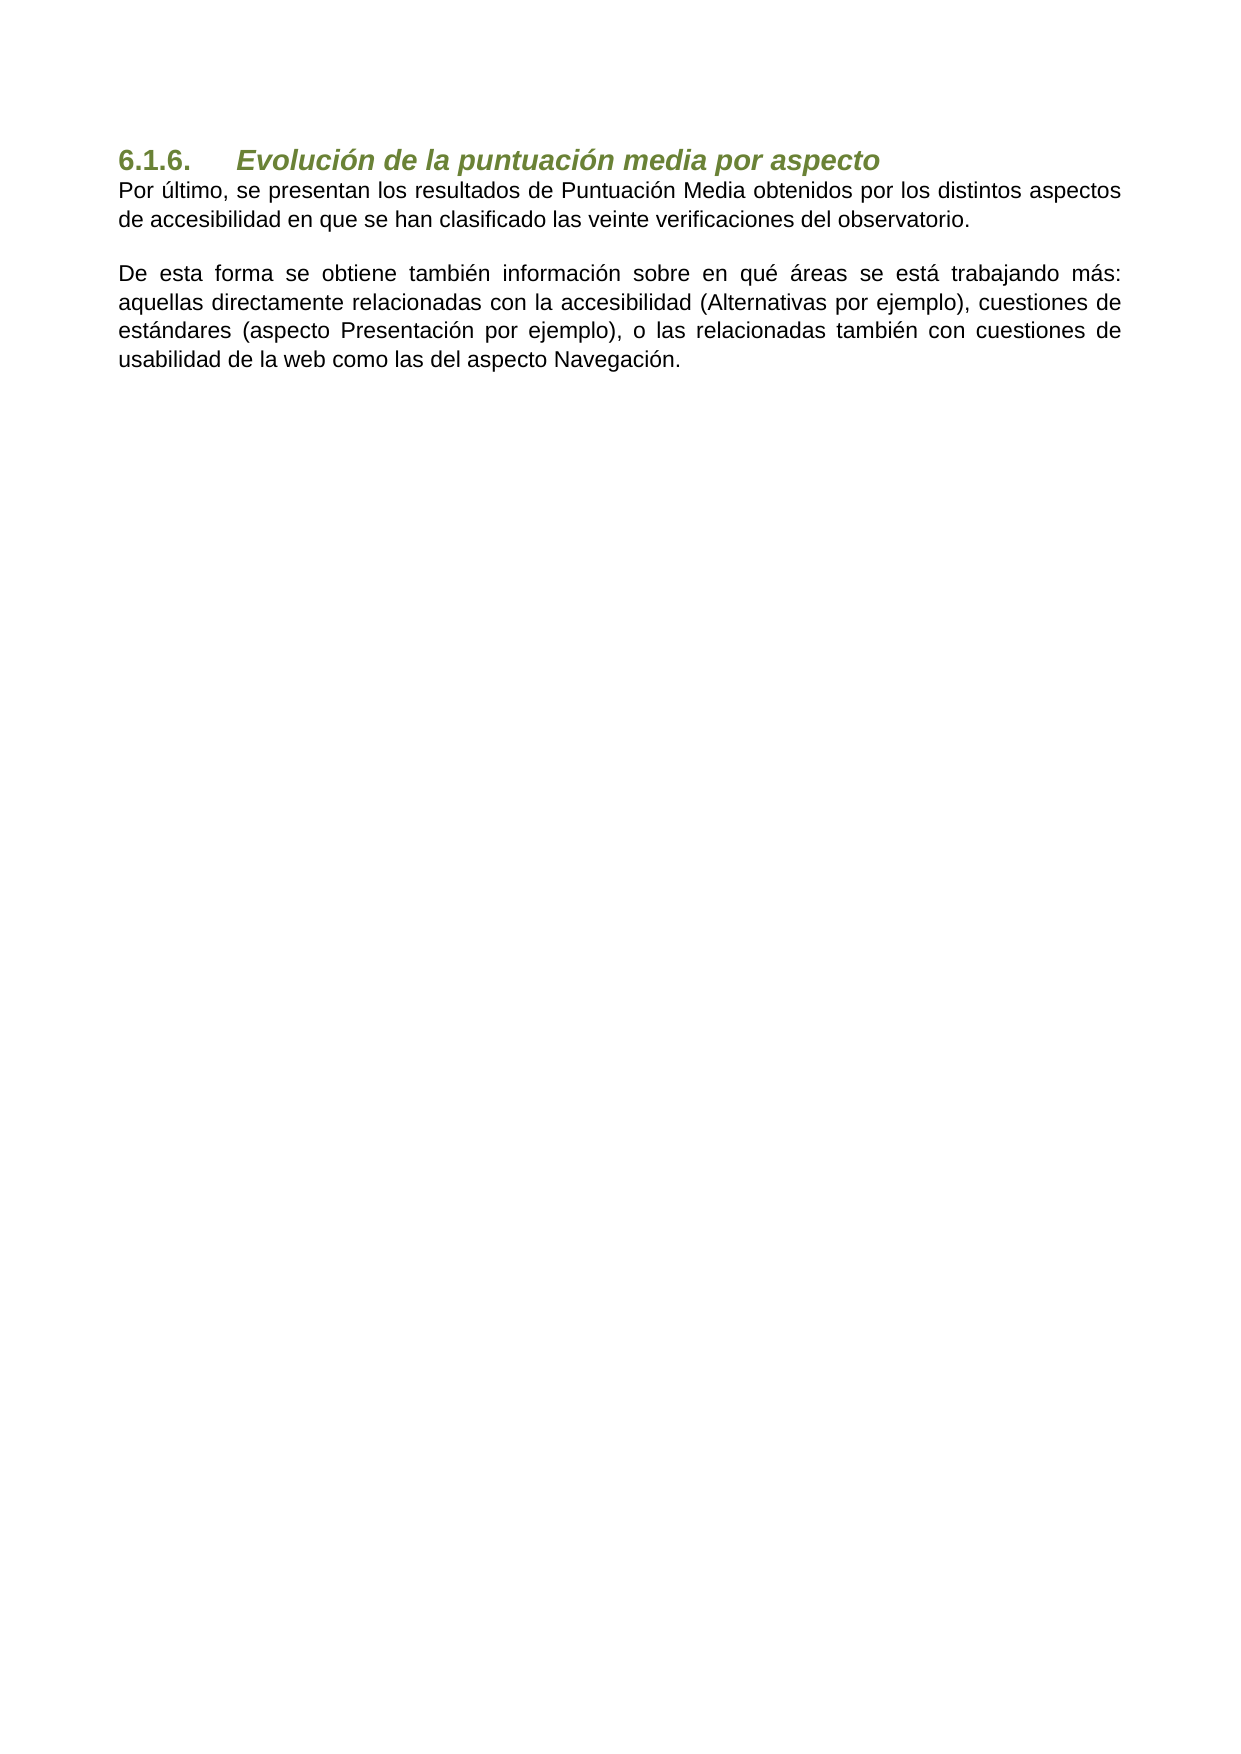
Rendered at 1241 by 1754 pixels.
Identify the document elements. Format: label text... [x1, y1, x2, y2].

text De esta forma se obtiene también información sobre en qué áreas se está trabajando más: aquellas directamente relacionadas con la accesibilidad (Alternativas por ejemplo), cuestiones de estándares (aspecto Presentación por ejemplo), o las relacionadas también con cuestiones de usabilidad de la web como las del aspecto Navegación. [118, 259, 1122, 373]
text Por último, se presentan los resultados de Puntuación Media obtenidos por los distintos aspectos de accesibilidad en que se han clasificado las veinte verificaciones del observatorio. [118, 177, 1122, 232]
subtitle Evolución de la puntuación media por aspecto [118, 143, 1122, 177]
